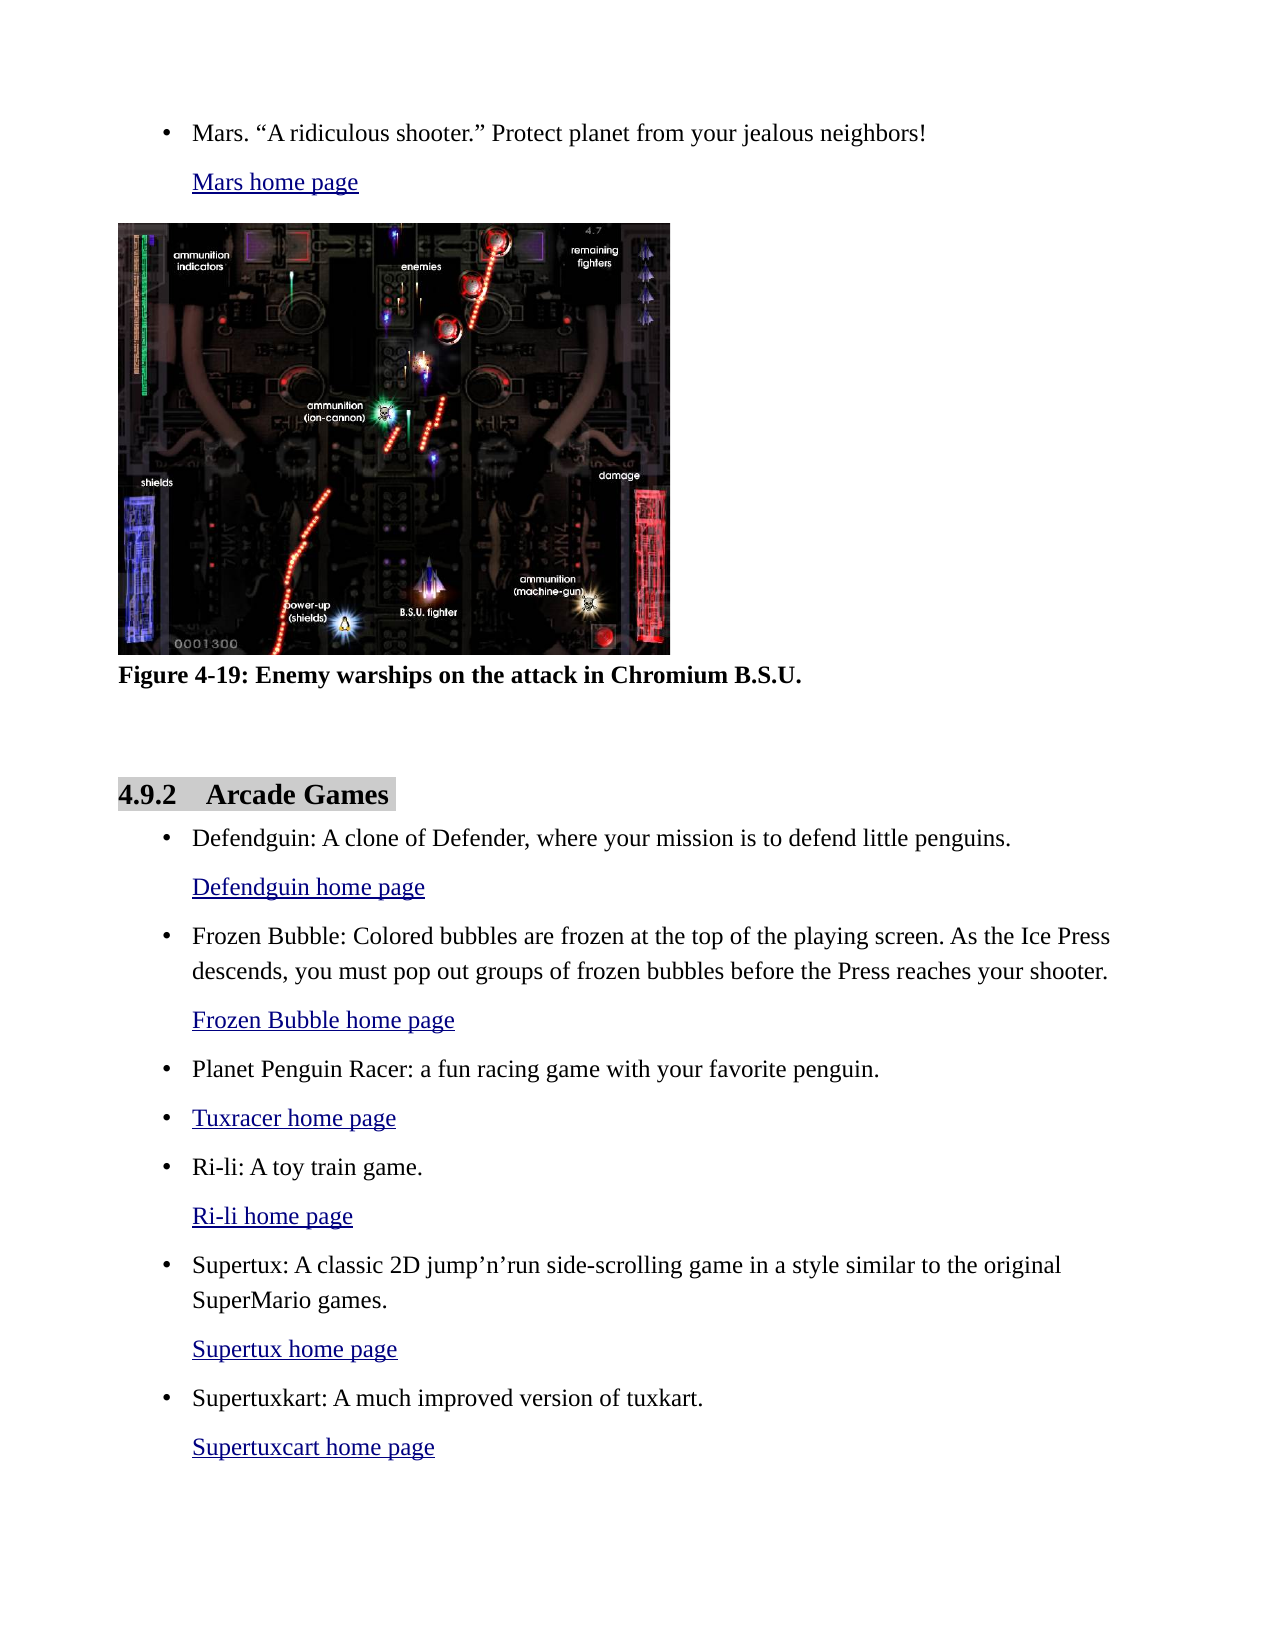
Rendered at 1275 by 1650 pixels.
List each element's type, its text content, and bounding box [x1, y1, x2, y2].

list Frozen Bubble home page [162, 1005, 1157, 1034]
list Supertuxkart: A much improved version of tuxkart. [162, 1383, 1157, 1412]
list Mars home page [162, 167, 1157, 196]
text Figure 4-19: Enemy warships on the attack in Chromium B.S.U. [118, 216, 1157, 689]
list Defendguin home page [162, 872, 1157, 901]
list Frozen Bubble: Colored bubbles are frozen at the top of the playing screen. As the Ice Press descends, you must pop out groups of frozen bubbles before the Press reaches your shooter. [162, 921, 1157, 985]
list Supertuxcart home page [162, 1432, 1157, 1461]
picture [118, 223, 671, 655]
subtitle 4.9.2 Arcade Games [396, 777, 1157, 811]
list Supertux home page [162, 1334, 1157, 1363]
list Ri-li home page [162, 1201, 1157, 1230]
list Tuxracer home page [162, 1103, 1157, 1132]
list Mars. “A ridiculous shooter.” Protect planet from your jealous neighbors! [162, 118, 1157, 147]
list Defendguin: A clone of Defender, where your mission is to defend little penguins. [162, 823, 1157, 852]
list Ri-li: A toy train game. [162, 1152, 1157, 1181]
list Supertux: A classic 2D jump’n’run side-scrolling game in a style similar to the original SuperMario games. [162, 1250, 1157, 1313]
list Planet Penguin Racer: a fun racing game with your favorite penguin. [162, 1054, 1157, 1083]
